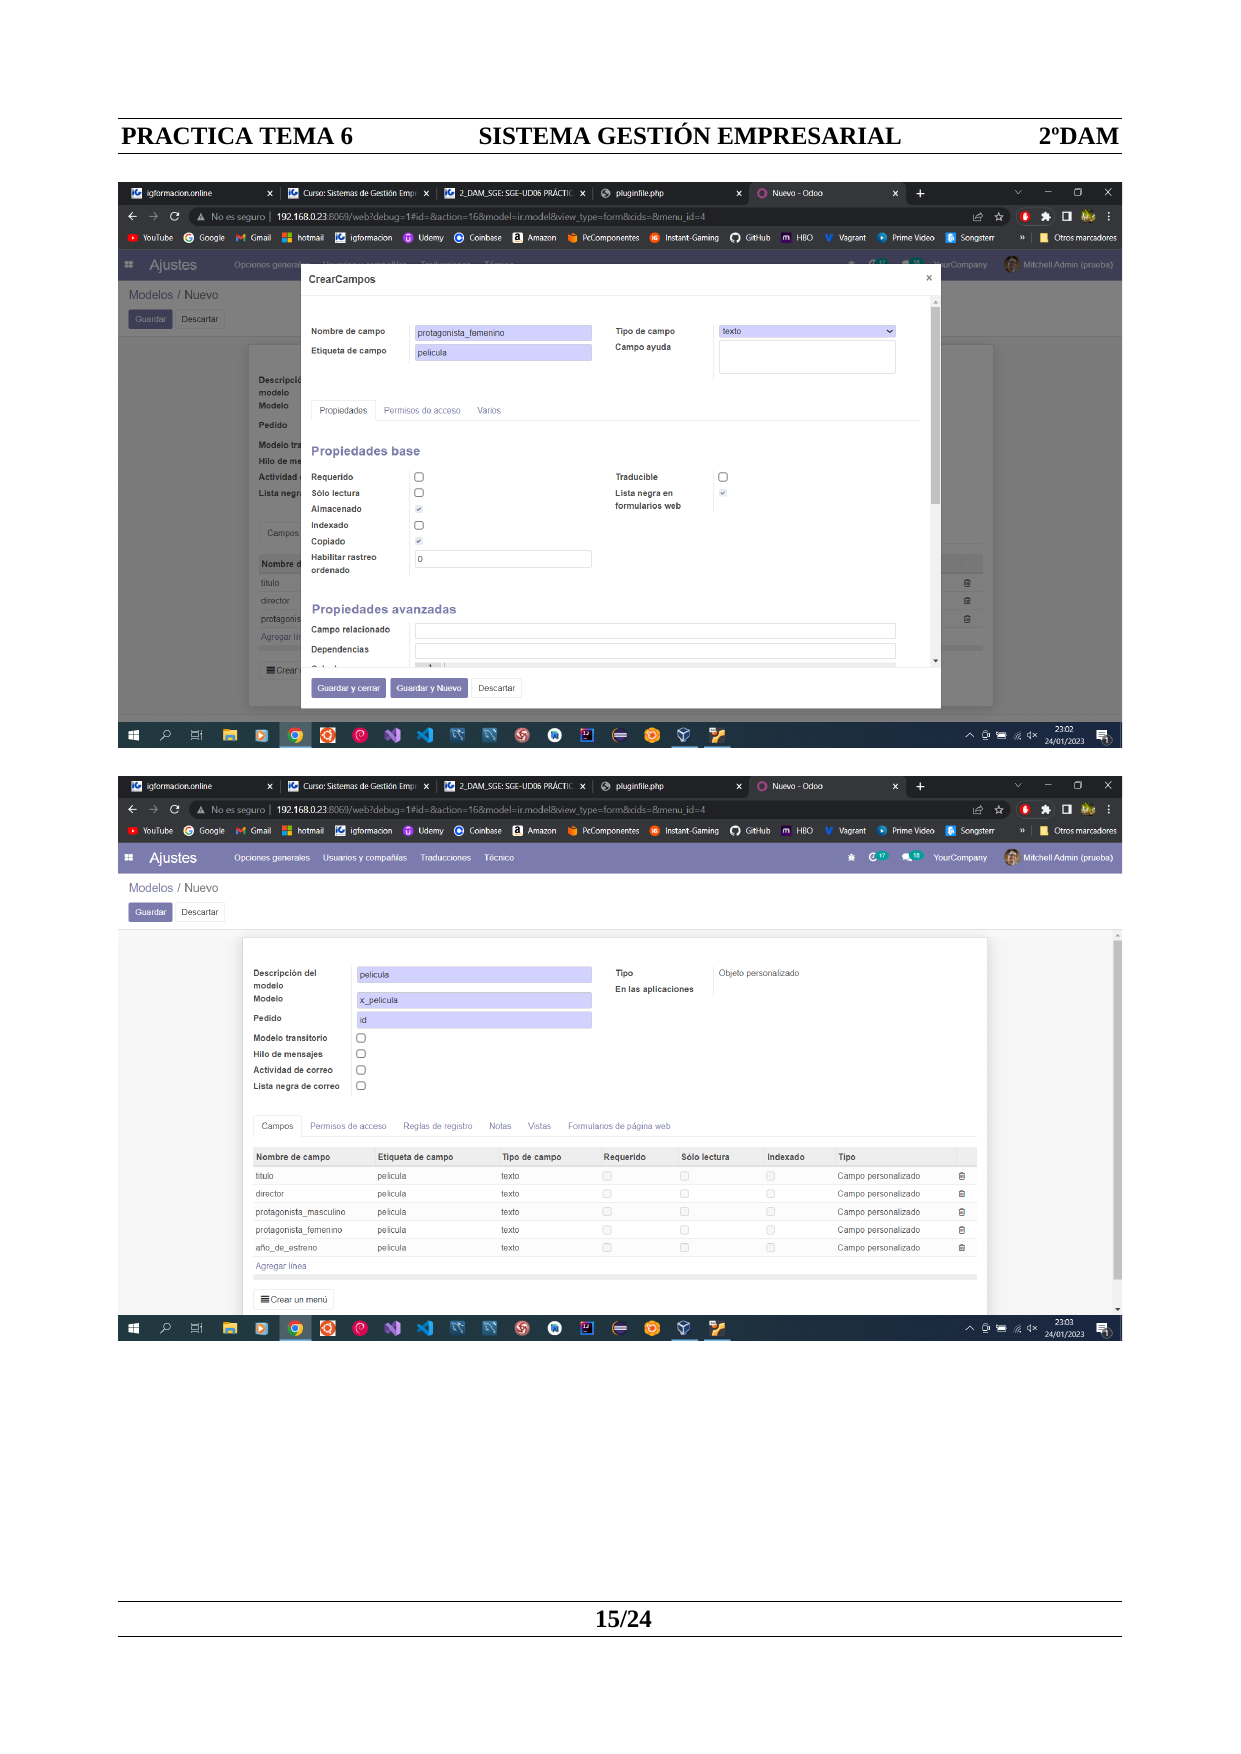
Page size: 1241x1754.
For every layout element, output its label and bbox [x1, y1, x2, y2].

picture [118, 776, 1123, 1341]
picture [118, 182, 1123, 748]
